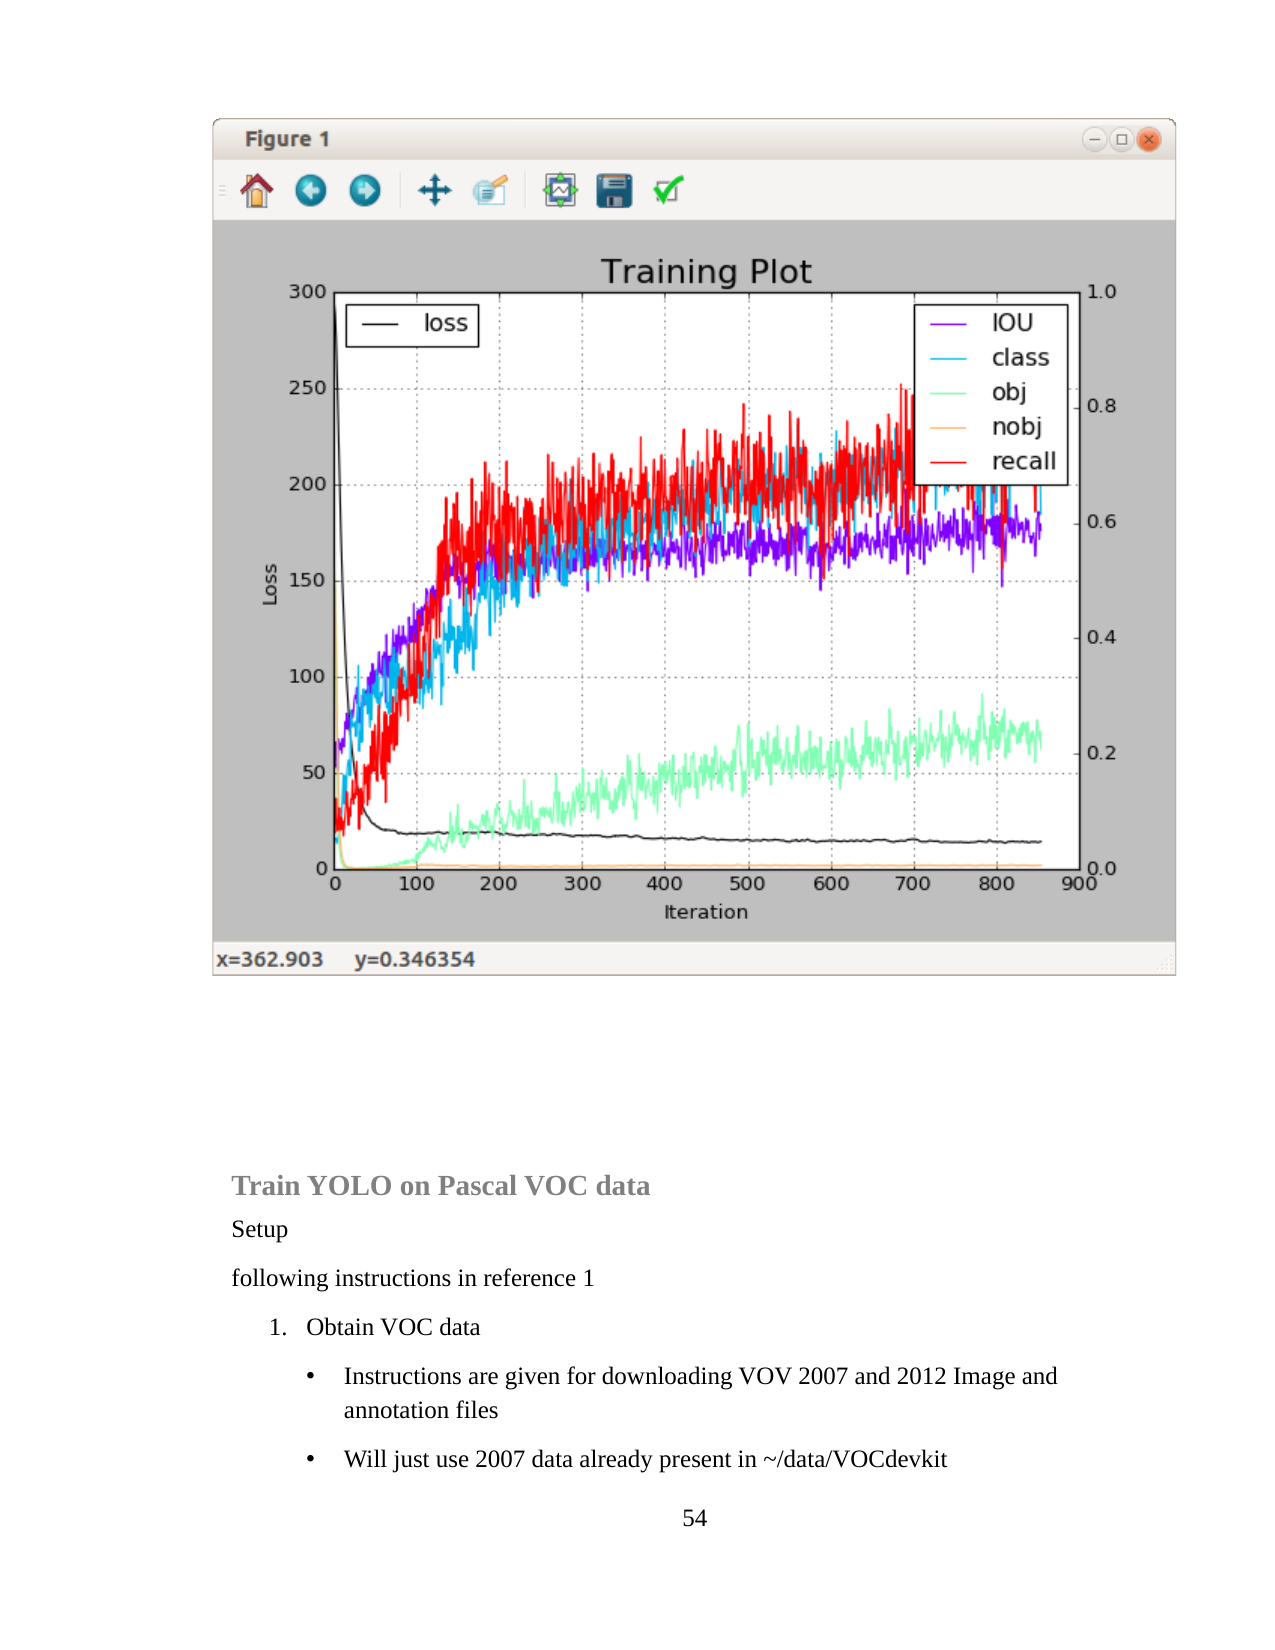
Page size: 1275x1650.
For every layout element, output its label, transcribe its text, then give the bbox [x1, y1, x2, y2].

subtitle Train YOLO on Pascal VOC data [231, 1168, 1158, 1201]
list Obtain VOC data [269, 1312, 1158, 1341]
list Instructions are given for downloading VOV 2007 and 2012 Image and annotation files [306, 1361, 1158, 1424]
list Will just use 2007 data already present in ~/data/VOCdevkit [306, 1444, 1158, 1473]
text Setup [231, 1214, 1158, 1242]
picture [212, 118, 1177, 976]
text following instructions in reference 1 [231, 1263, 1158, 1291]
